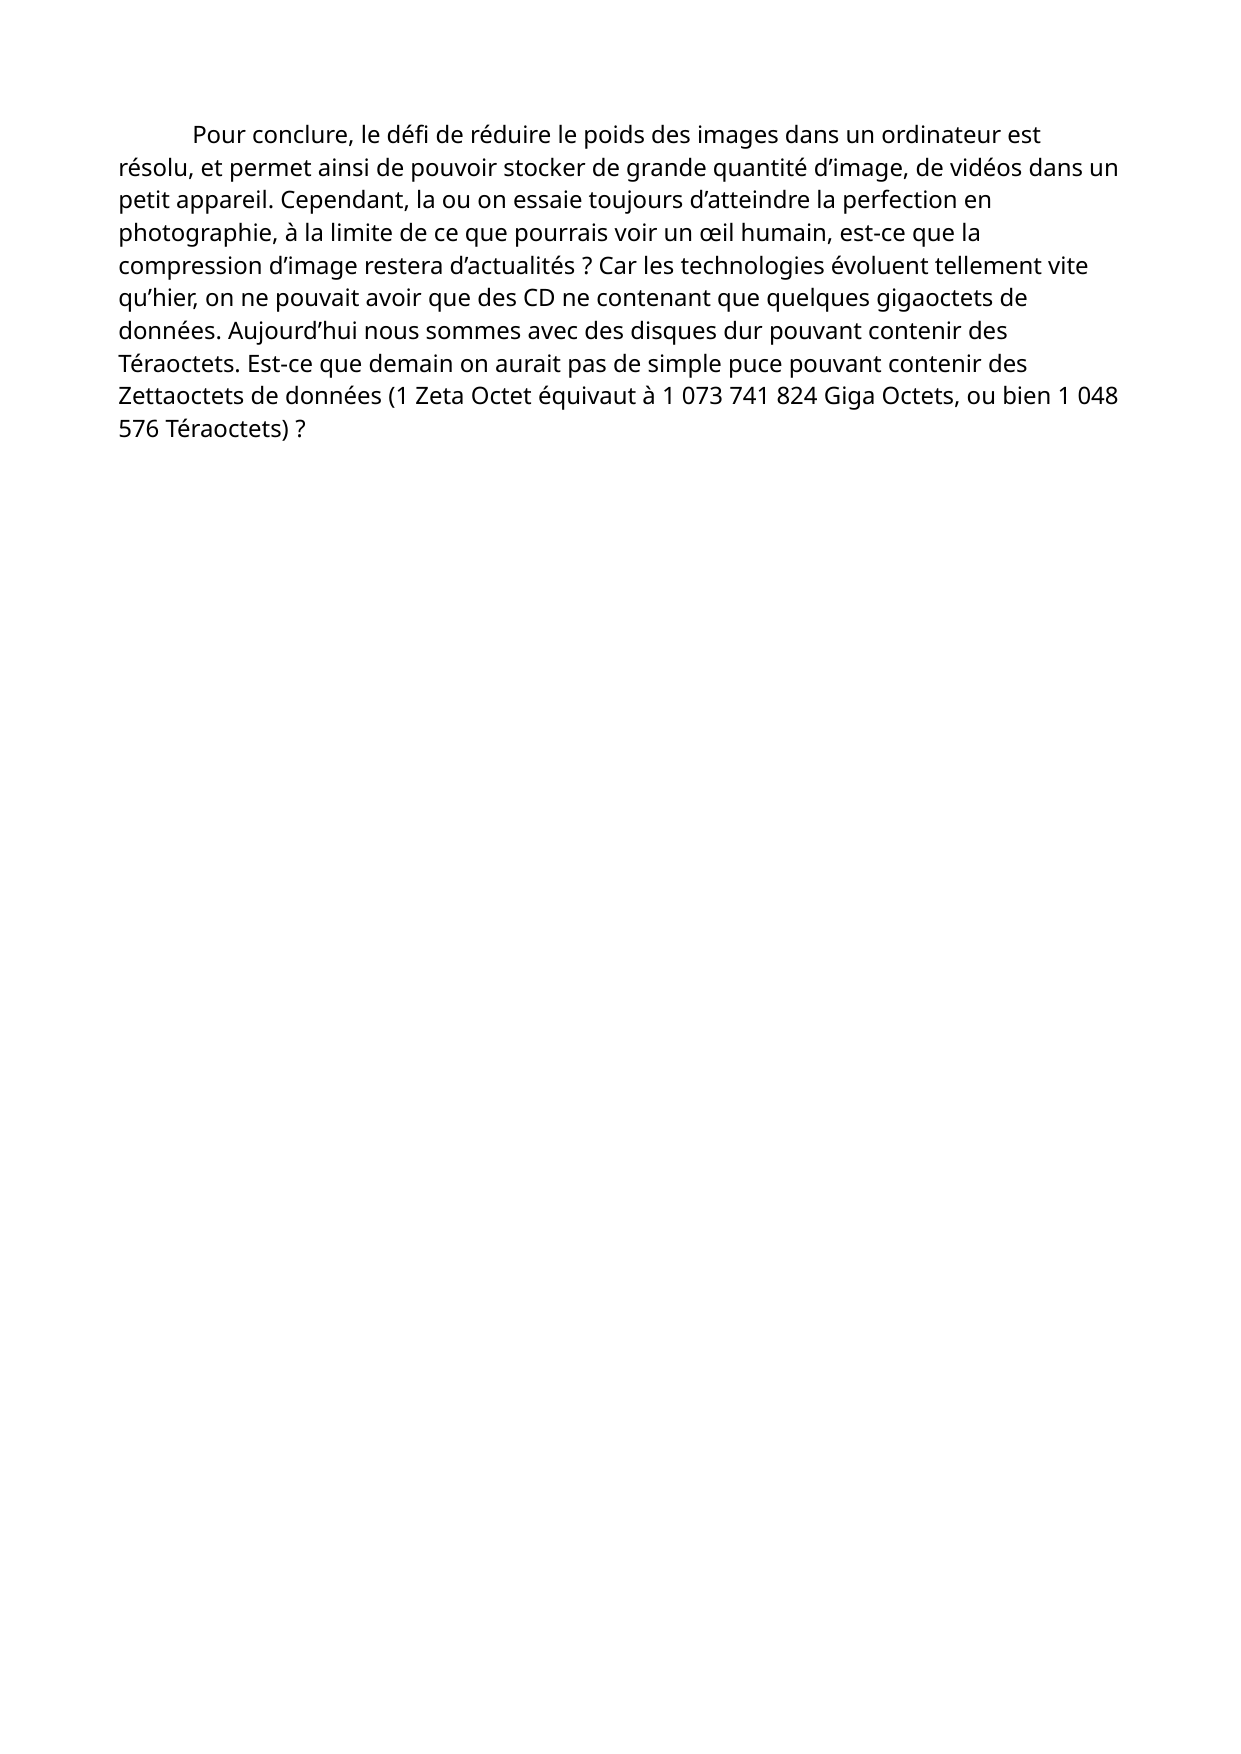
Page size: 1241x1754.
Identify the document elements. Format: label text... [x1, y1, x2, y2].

text Pour conclure, le défi de réduire le poids des images dans un ordinateur est résolu, et permet ainsi de pouvoir stocker de grande quantité d’image, de vidéos dans un petit appareil. Cependant, la ou on essaie toujours d’atteindre la perfection en photographie, à la limite de ce que pourrais voir un œil humain, est-ce que la compression d’image restera d’actualités ? Car les technologies évoluent tellement vite qu’hier, on ne pouvait avoir que des CD ne contenant que quelques gigaoctets de données. Aujourd’hui nous sommes avec des disques dur pouvant contenir des Téraoctets. Est-ce que demain on aurait pas de simple puce pouvant contenir des Zettaoctets de données (1 Zeta Octet équivaut à 1 073 741 824 Giga Octets, ou bien 1 048 576 Téraoctets) ? [118, 118, 1122, 444]
